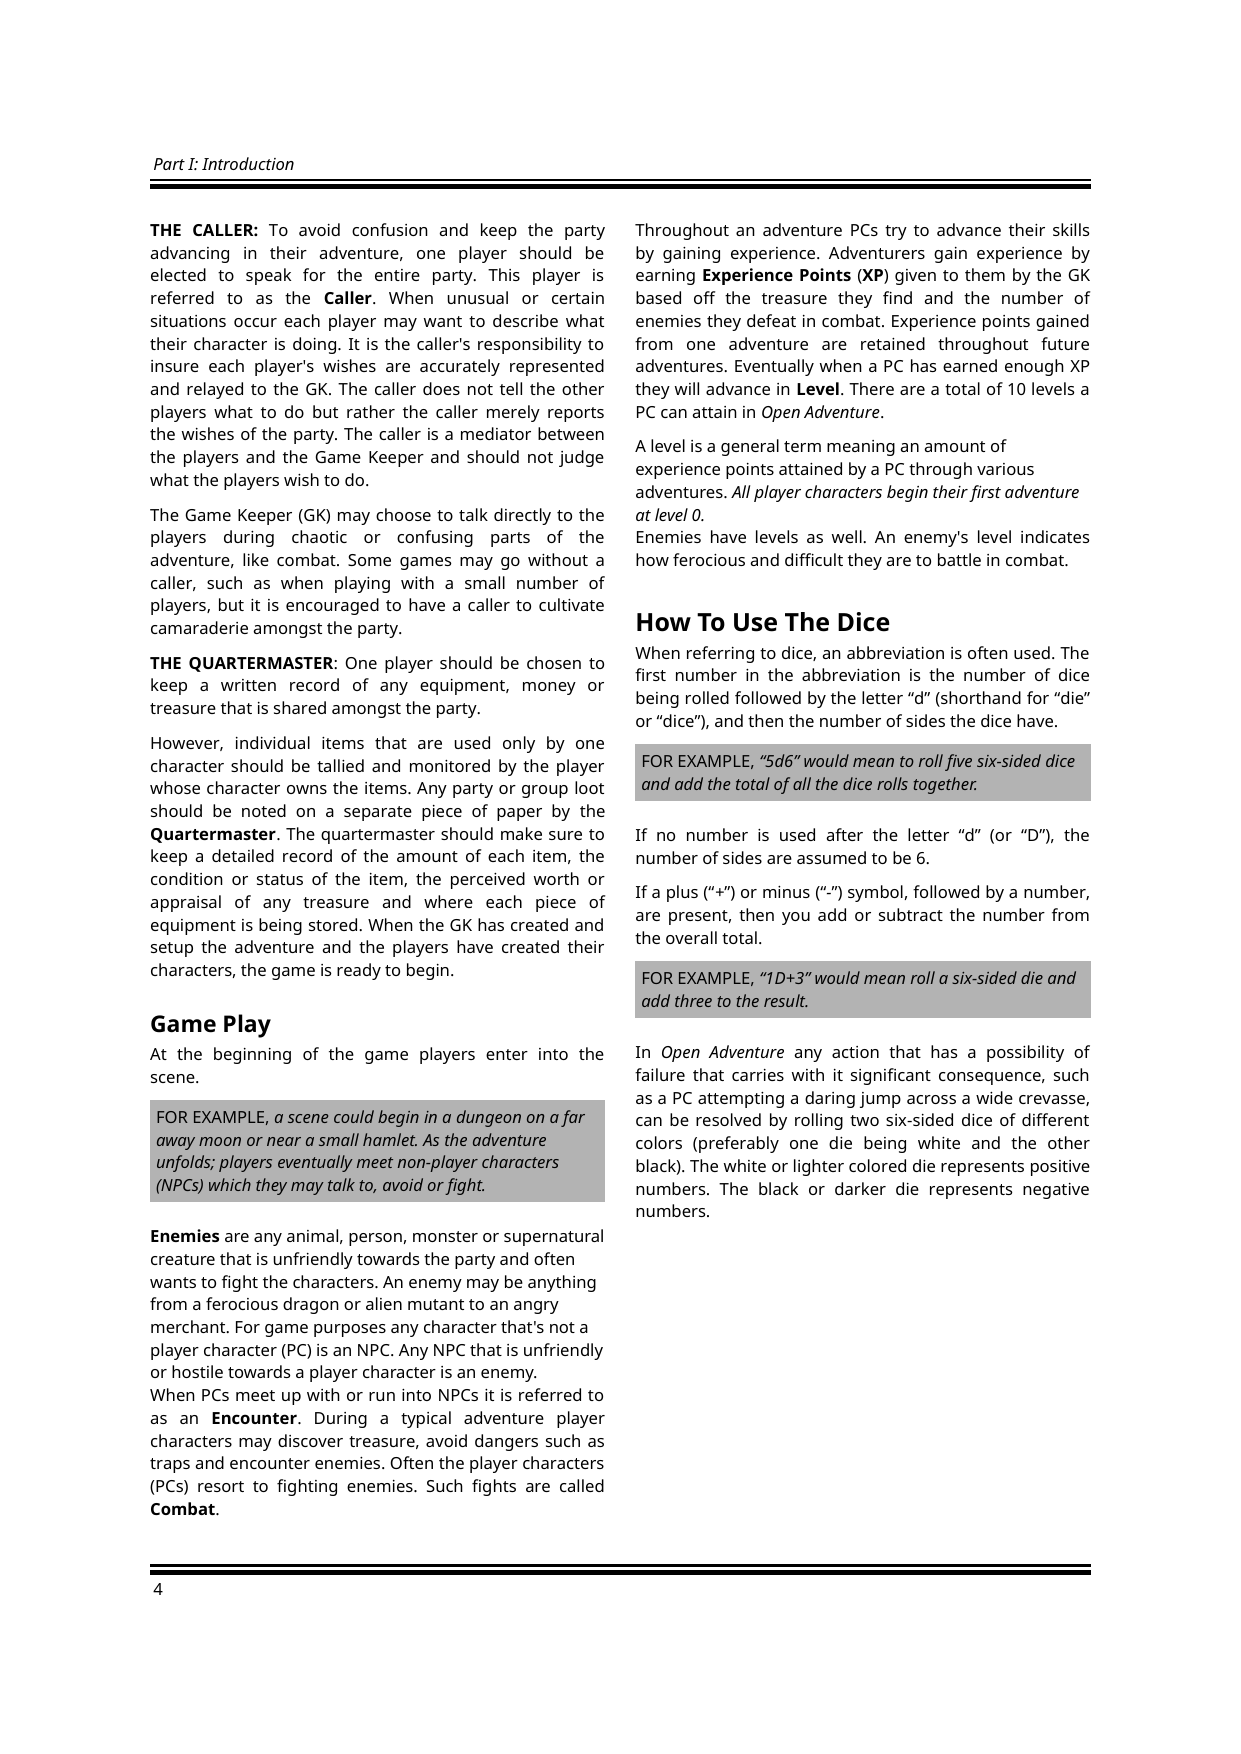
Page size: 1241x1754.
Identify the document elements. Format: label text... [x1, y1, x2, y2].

text However, individual items that are used only by one character should be tallied and monitored by the player whose character owns the items. Any party or group loot should be noted on a separate piece of paper by the Quartermaster. The quartermaster should make sure to keep a detailed record of the amount of each item, the condition or status of the item, the perceived worth or appraisal of any treasure and where each piece of equipment is being stored. When the GK has created and setup the adventure and the players have created their characters, the game is ready to begin. [150, 731, 605, 981]
text A level is a general term meaning an amount of experience points attained by a PC through various adventures. All player characters begin their first adventure at level 0. [635, 435, 1091, 526]
subtitle How To Use The Dice [635, 604, 1091, 638]
text Enemies have levels as well. An enemy's level indicates how ferocious and difficult they are to battle in combat. [635, 526, 1091, 571]
text If a plus (“+”) or minus (“-”) symbol, followed by a number, are present, then you add or subtract the number from the overall total. [635, 881, 1091, 949]
text Game Play [150, 1008, 605, 1039]
text The Game Keeper (GK) may choose to talk directly to the players during chaotic or confusing parts of the adventure, like combat. Some games may go without a caller, such as when playing with a small number of players, but it is encouraged to have a caller to cultivate camaraderie amongst the party. [150, 503, 605, 639]
table_header FOR EXAMPLE, “1D+3” would mean roll a six-sided die and add three to the result. [635, 961, 1091, 1018]
table_header FOR EXAMPLE, a scene could begin in a dungeon on a far away moon or near a small hamlet. As the adventure unfolds; players eventually meet non-player characters (NPCs) which they may talk to, avoid or fight. [150, 1100, 605, 1202]
table_header FOR EXAMPLE, “5d6” would mean to roll five six-sided dice and add the total of all the dice rolls together. [635, 744, 1091, 801]
text When PCs meet up with or run into NPCs it is referred to as an Encounter. During a typical adventure player characters may discover treasure, avoid dangers such as traps and encounter enemies. Often the player characters (PCs) resort to fighting enemies. Such fights are called Combat. [150, 1384, 605, 1520]
text Enemies are any animal, person, monster or supernatural creature that is unfriendly towards the party and often wants to fight the characters. An enemy may be anything from a ferocious dragon or alien mutant to an angry merchant. For game purposes any character that's not a player character (PC) is an NPC. Any NPC that is unfriendly or hostile towards a player character is an enemy. [150, 1202, 605, 1384]
text When referring to dice, an abbreviation is often used. The first number in the abbreviation is the number of dice being rolled followed by the letter “d” (shorthand for “die” or “dice”), and then the number of sides the dice have. [635, 641, 1091, 732]
text At the beginning of the game players enter into the scene. [150, 1042, 605, 1088]
text THE CALLER: To avoid confusion and keep the party advancing in their adventure, one player should be elected to speak for the entire party. This player is referred to as the Caller. When unusual or certain situations occur each player may want to describe what their character is doing. It is the caller's responsibility to insure each player's wishes are accurately represented and relayed to the GK. The caller does not tell the other players what to do but rather the caller merely reports the wishes of the party. The caller is a mediator between the players and the Game Keeper and should not judge what the players wish to do. [150, 219, 605, 491]
text In Open Adventure any action that has a possibility of failure that carries with it significant consequence, such as a PC attempting a daring jump across a wide crevasse, can be resolved by rolling two six-sided dice of different colors (preferably one die being white and the other black). The white or lighter colored die represents positive numbers. The black or darker die represents negative numbers. [635, 1018, 1091, 1222]
text If no number is used after the letter “d” (or “D”), the number of sides are assumed to be 6. [635, 801, 1091, 869]
text THE QUARTERMASTER: One player should be chosen to keep a written record of any equipment, money or treasure that is shared amongst the party. [150, 651, 605, 719]
text Throughout an adventure PCs try to advance their skills by gaining experience. Adventurers gain experience by earning Experience Points (XP) given to them by the GK based off the treasure they find and the number of enemies they defeat in combat. Experience points gained from one adventure are retained throughout future adventures. Eventually when a PC has earned enough XP they will advance in Level. There are a total of 10 levels a PC can attain in Open Adventure. [635, 219, 1091, 423]
